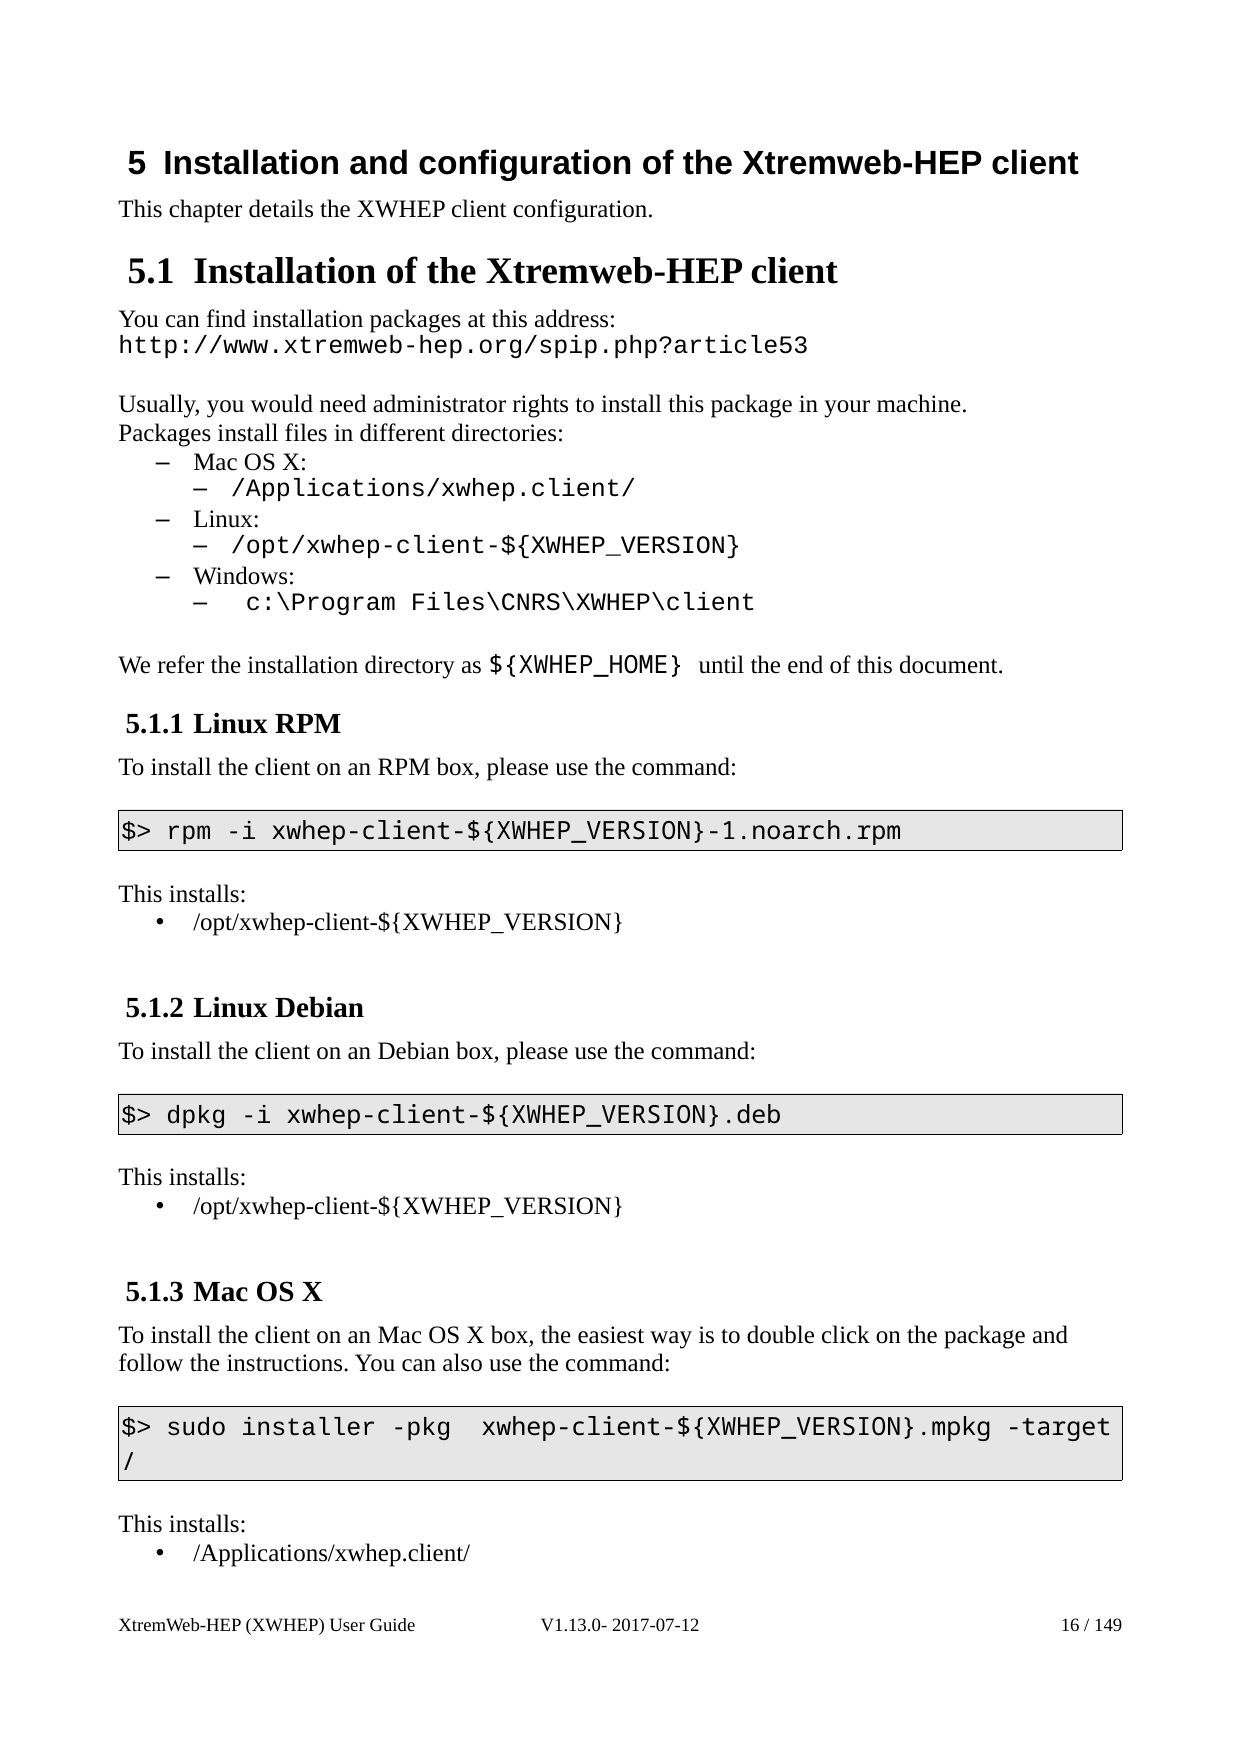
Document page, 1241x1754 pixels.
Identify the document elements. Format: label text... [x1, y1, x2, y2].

text $> dpkg -i xwhep-client-${XWHEP_VERSION}.deb [119, 1095, 1122, 1134]
text To install the client on an Mac OS X box, the easiest way is to double click on the package and follow the instructions. You can also use the command: [118, 1320, 1122, 1377]
list /opt/xwhep-client-${XWHEP_VERSION} [193, 533, 1122, 561]
text To install the client on an RPM box, please use the command: [118, 752, 1122, 781]
list /opt/xwhep-client-${XWHEP_VERSION} [156, 1191, 1122, 1220]
text $> sudo installer -pkg xwhep-client-${XWHEP_VERSION}.mpkg -target / [119, 1407, 1122, 1480]
text This installs: [118, 879, 1122, 907]
text $> rpm -i xwhep-client-${XWHEP_VERSION}-1.noarch.rpm [119, 811, 1122, 850]
text You can find installation packages at this address: [118, 304, 1122, 332]
list Mac OS X: [156, 447, 1122, 476]
text This chapter details the XWHEP client configuration. [118, 194, 1122, 223]
list c:\Program Files\CNRS\XWHEP\client [193, 590, 1122, 618]
text Usually, you would need administrator rights to install this package in your machine. [118, 389, 1122, 418]
text We refer the installation directory as ${XWHEP_HOME} until the end of this document. [118, 647, 1122, 681]
list /opt/xwhep-client-${XWHEP_VERSION} [156, 907, 1122, 936]
text This installs: [118, 1509, 1122, 1538]
list Windows: [156, 561, 1122, 590]
list /Applications/xwhep.client/ [156, 1538, 1122, 1567]
list /Applications/xwhep.client/ [193, 476, 1122, 504]
subtitle Installation of the Xtremweb-HEP client [118, 248, 1122, 291]
text http://www.xtremweb-hep.org/spip.php?article53 [118, 332, 1122, 361]
list Linux: [156, 504, 1122, 533]
text This installs: [118, 1162, 1122, 1191]
subtitle Linux RPM [118, 706, 1122, 739]
subtitle Linux Debian [118, 990, 1122, 1023]
text Packages install files in different directories: [118, 418, 1122, 447]
subtitle Installation and configuration of the Xtremweb-HEP client [118, 143, 1122, 182]
subtitle Mac OS X [118, 1274, 1122, 1307]
text To install the client on an Debian box, please use the command: [118, 1036, 1122, 1065]
